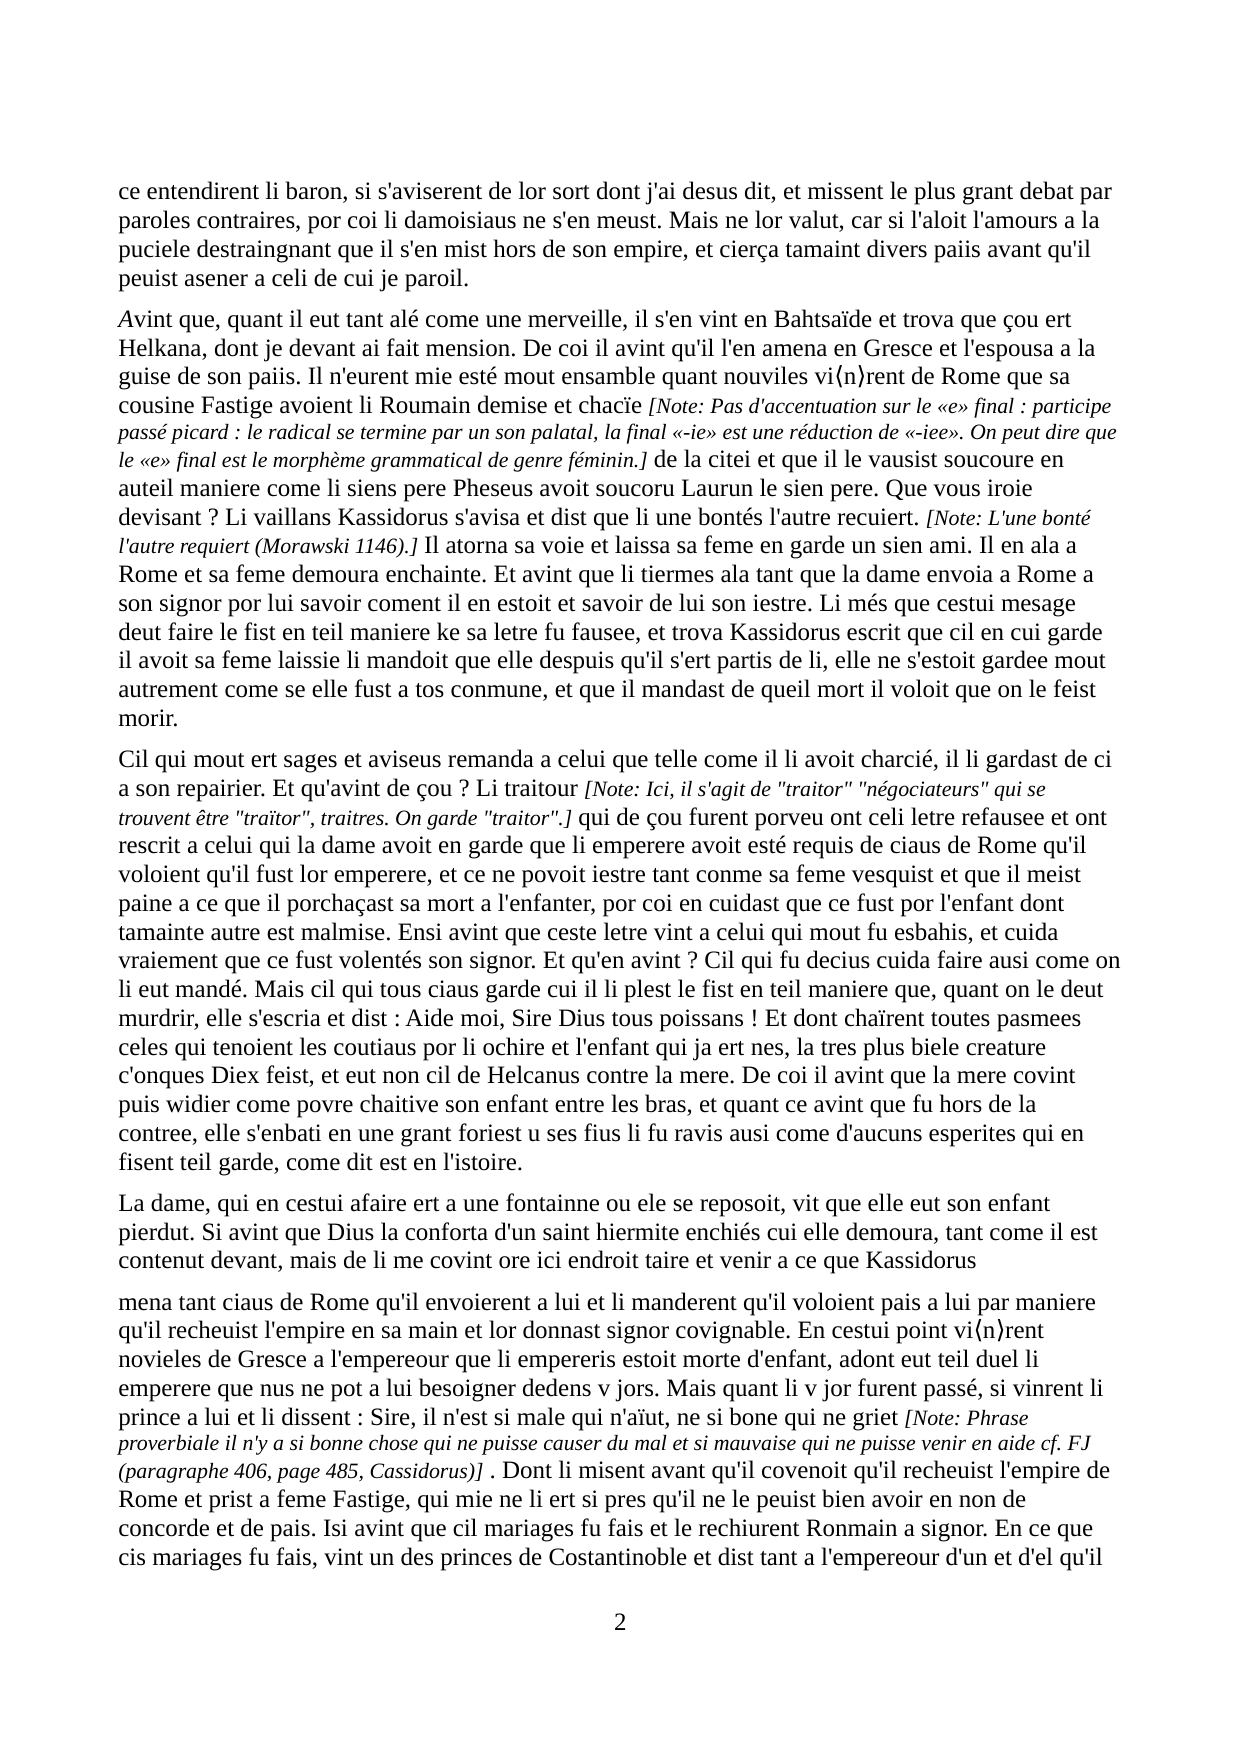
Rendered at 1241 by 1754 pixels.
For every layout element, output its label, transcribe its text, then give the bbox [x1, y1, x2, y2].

text mena tant ciaus de Rome qu'il envoierent a lui et li manderent qu'il voloient pais a lui par maniere qu'il recheuist l'empire en sa main et lor donnast signor covignable. En cestui point vi⟨n⟩rent novieles de Gresce a l'empereour que li empereris estoit morte d'enfant, adont eut teil duel li emperere que nus ne pot a lui besoigner dedens v jors. Mais quant li v jor furent passé, si vinrent li prince a lui et li dissent : Sire, il n'est si male qui n'aïut, ne si bone qui ne griet [Note: Phrase proverbiale il n'y a si bonne chose qui ne puisse causer du mal et si mauvaise qui ne puisse venir en aide cf. FJ (paragraphe 406, page 485, Cassidorus)] . Dont li misent avant qu'il covenoit qu'il recheuist l'empire de Rome et prist a feme Fastige, qui mie ne li ert si pres qu'il ne le peuist bien avoir en non de concorde et de pais. Isi avint que cil mariages fu fais et le rechiurent Ronmain a signor. En ce que cis mariages fu fais, vint un des princes de Costantinoble et dist tant a l'empereour d'un et d'el qu'il envoia en Costatinoble, por celui destruire que l'empereris avoit eut en garde, mais ausi come Dius, qui mie ne volt sousfrir la destruction dou loial siergant, le tensa, por ce qu'il fu mis en forte et orible prison de ci a dont que Kassidorus revint en Gresce, mais ainch por ce ne fu delivrés, si sutil furent li traïtor, qui la bone dame cuidierent avoir mise a mort. [Note: La syntaxe et le sens de cette fin de pbrase ne fonctionnent pas...] [118, 1200, 1122, 1571]
text La dame, qui en cestui afaire ert a une fontainne ou ele se reposoit, vit que elle eut son enfant pierdut. Si avint que Dius la conforta d'un saint hiermite enchiés cui elle demoura, tant come il est contenut devant, mais de li me covint ore ici endroit taire et venir a ce que Kassidorus [118, 1102, 1122, 1188]
text Cil qui mout ert sages et aviseus remanda a celui que telle come il li avoit charcié, il li gardast de ci a son repairier. Et qu'avint de çou ? Li traitour [Note: Ici, il s'agit de "traitor" "négociateurs" qui se trouvent être "traïtor", traitres. On garde "traitor".] qui de çou furent porveu ont celi letre refausee et ont rescrit a celui qui la dame avoit en garde que li emperere avoit esté requis de ciaus de Rome qu'il voloient qu'il fust lor emperere, et ce ne povoit iestre tant conme sa feme vesquist et que il meist paine a ce que il porchaçast sa mort a l'enfanter, por coi en cuidast que ce fust por l'enfant dont tamainte autre est malmise. Ensi avint que ceste letre vint a celui qui mout fu esbahis, et cuida vraiement que ce fust volentés son signor. Et qu'en avint ? Cil qui fu decius cuida faire ausi come on li eut mandé. Mais cil qui tous ciaus garde cui il li plest le fist en teil maniere que, quant on le deut murdrir, elle s'escria et dist : Aide moi, Sire Dius tous poissans ! Et dont chaïrent toutes pasmees celes qui tenoient les coutiaus por li ochire et l'enfant qui ja ert nes, la tres plus biele creature c'onques Diex feist, et eut non cil de Helcanus contre la mere. De coi il avint que la mere covint puis widier come povre chaitive son enfant entre les bras, et quant ce avint que fu hors de la contree, elle s'enbati en une grant foriest u ses fius li fu ravis ausi come d'aucuns esperites qui en fisent teil garde, come dit est en l'istoire. [118, 658, 1122, 1089]
text paiis. Et avint qu'il ne demoura mie mout que la damoisiel[e] qui avoit mis son cuer au damoisiel fist tant par force d'esperiment qu'il sambloit au damoisiel chascune nuit que cele li venoit de devant, et li disoit paroles necessaires ; por coi il, au matin, se leva et manda de ses p⟨r⟩inces et dist par sa bone foi que or ert li tans venus qu'il voloit celi avoir qui li ert venue en son dormant. Quant ce entendirent li baron, si s'aviserent de lor sort dont j'ai desus dit, et missent le plus grant debat par paroles contraires, por coi li damoisiaus ne s'en meust. Mais ne lor valut, car si l'aloit l'amours a la puciele destraingnant que il s'en mist hors de son empire, et cierça tamaint divers paiis avant qu'il peuist asener a celi de cui je paroil. [118, 176, 1122, 205]
text Avint que, quant il eut tant alé come une merveille, il s'en vint en Bahtsaïde et trova que çou ert Helkana, dont je devant ai fait mension. De coi il avint qu'il l'en amena en Gresce et l'espousa a la guise de son paiis. Il n'eurent mie esté mout ensamble quant nouviles vi⟨n⟩rent de Rome que sa cousine Fastige avoient li Roumain demise et chacïe [Note: Pas d'accentuation sur le «e» final : participe passé picard : le radical se termine par un son palatal, la final «-ie» est une réduction de «-iee». On peut dire que le «e» final est le morphème grammatical de genre féminin.] de la citei et que il le vausist soucoure en auteil maniere come li siens pere Pheseus avoit soucoru Laurun le sien pere. Que vous iroie devisant ? Li vaillans Kassidorus s'avisa et dist que li une bontés l'autre recuiert. [Note: L'une bonté l'autre requiert (Morawski 1146).] Il atorna sa voie et laissa sa feme en garde un sien ami. Il en ala a Rome et sa feme demoura enchainte. Et avint que li tiermes ala tant que la dame envoia a Rome a son signor por lui savoir coment il en estoit et savoir de lui son iestre. Li més que cestui mesage deut faire le fist en teil maniere ke sa letre fu fausee, et trova Kassidorus escrit que cil en cui garde il avoit sa feme laissie li mandoit que elle despuis qu'il s'ert partis de li, elle ne s'estoit gardee mout autrement come se elle fust a tos conmune, et que il mandast de queil mort il voloit que on le feist morir. [118, 218, 1122, 645]
